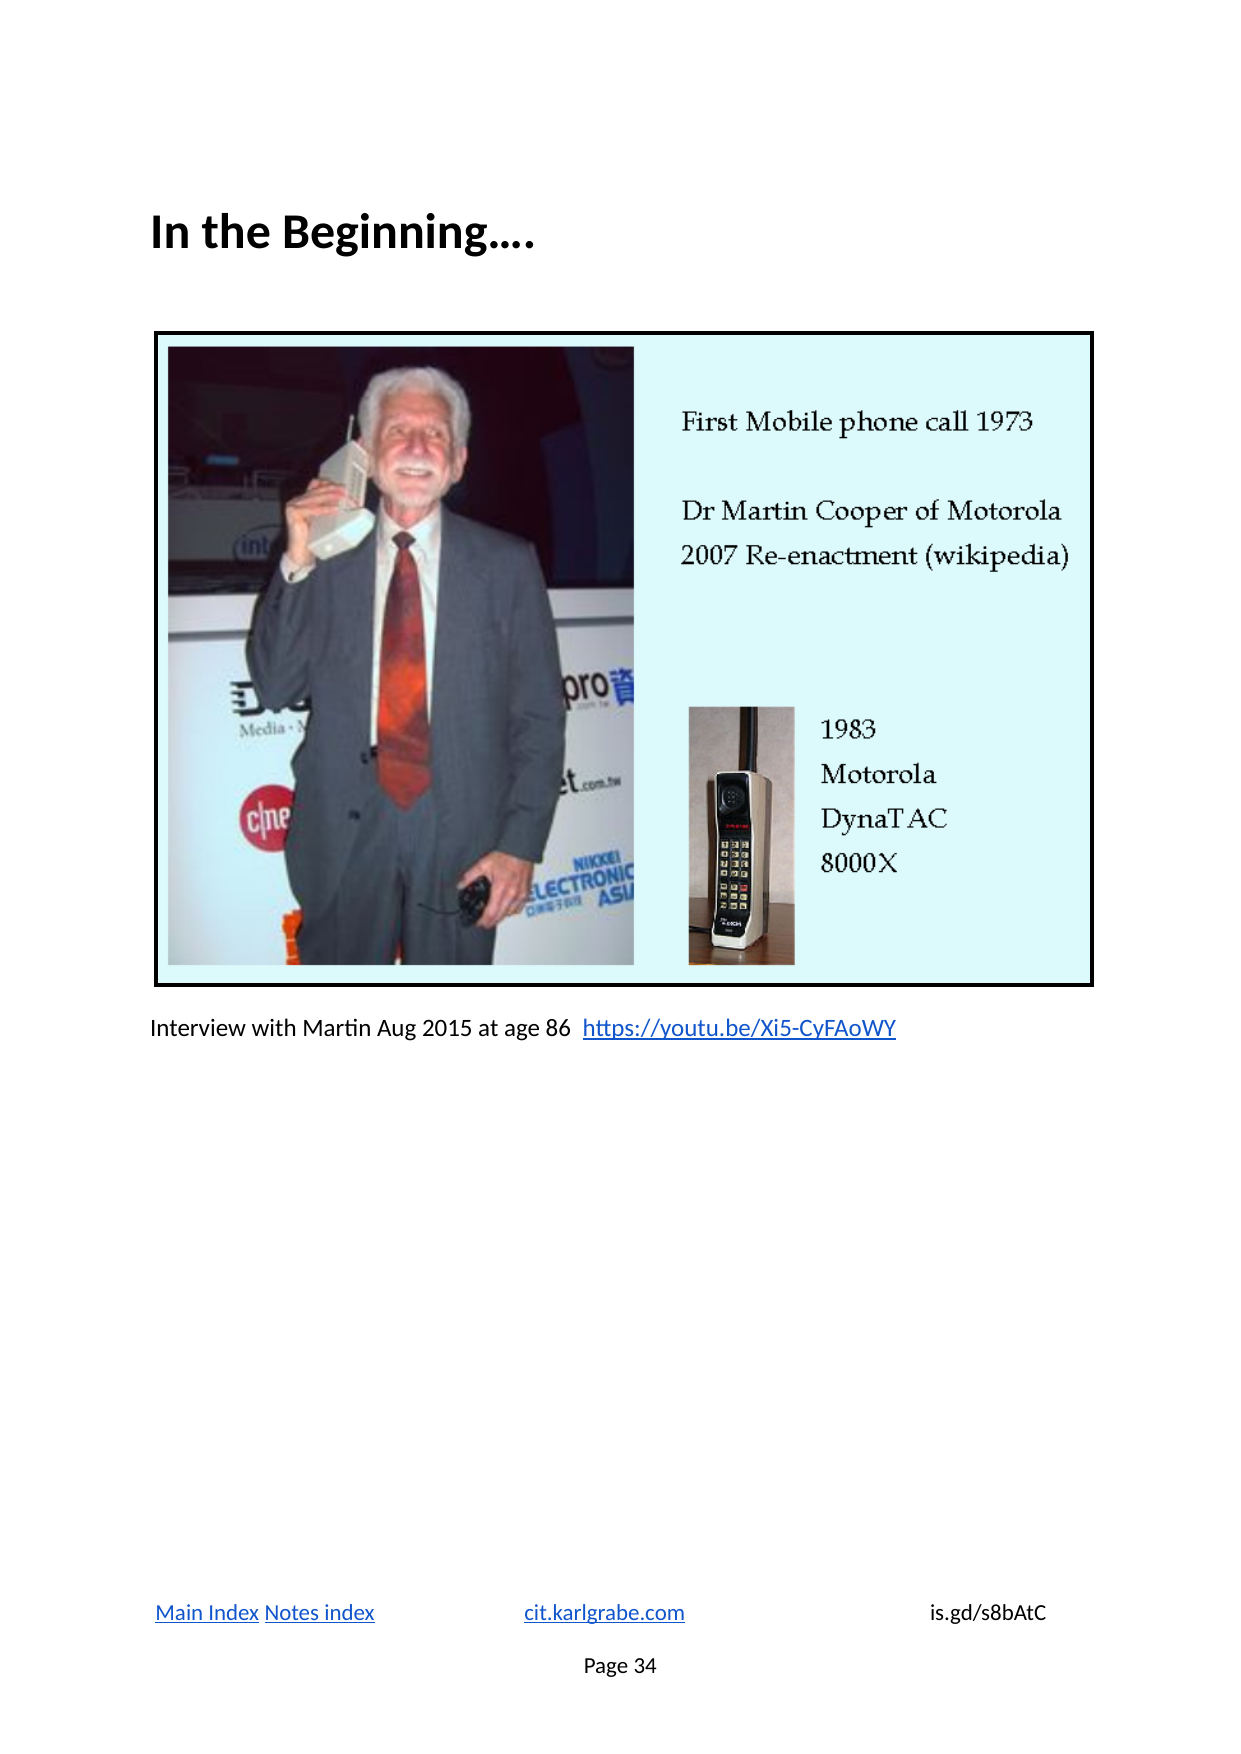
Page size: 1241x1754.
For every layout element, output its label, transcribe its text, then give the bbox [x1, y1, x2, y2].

subtitle In the Beginning…. [150, 200, 1090, 261]
text Interview with Martin Aug 2015 at age 86 https://youtu.be/Xi5-CyFAoWY [150, 1012, 1090, 1042]
picture [158, 335, 1090, 983]
